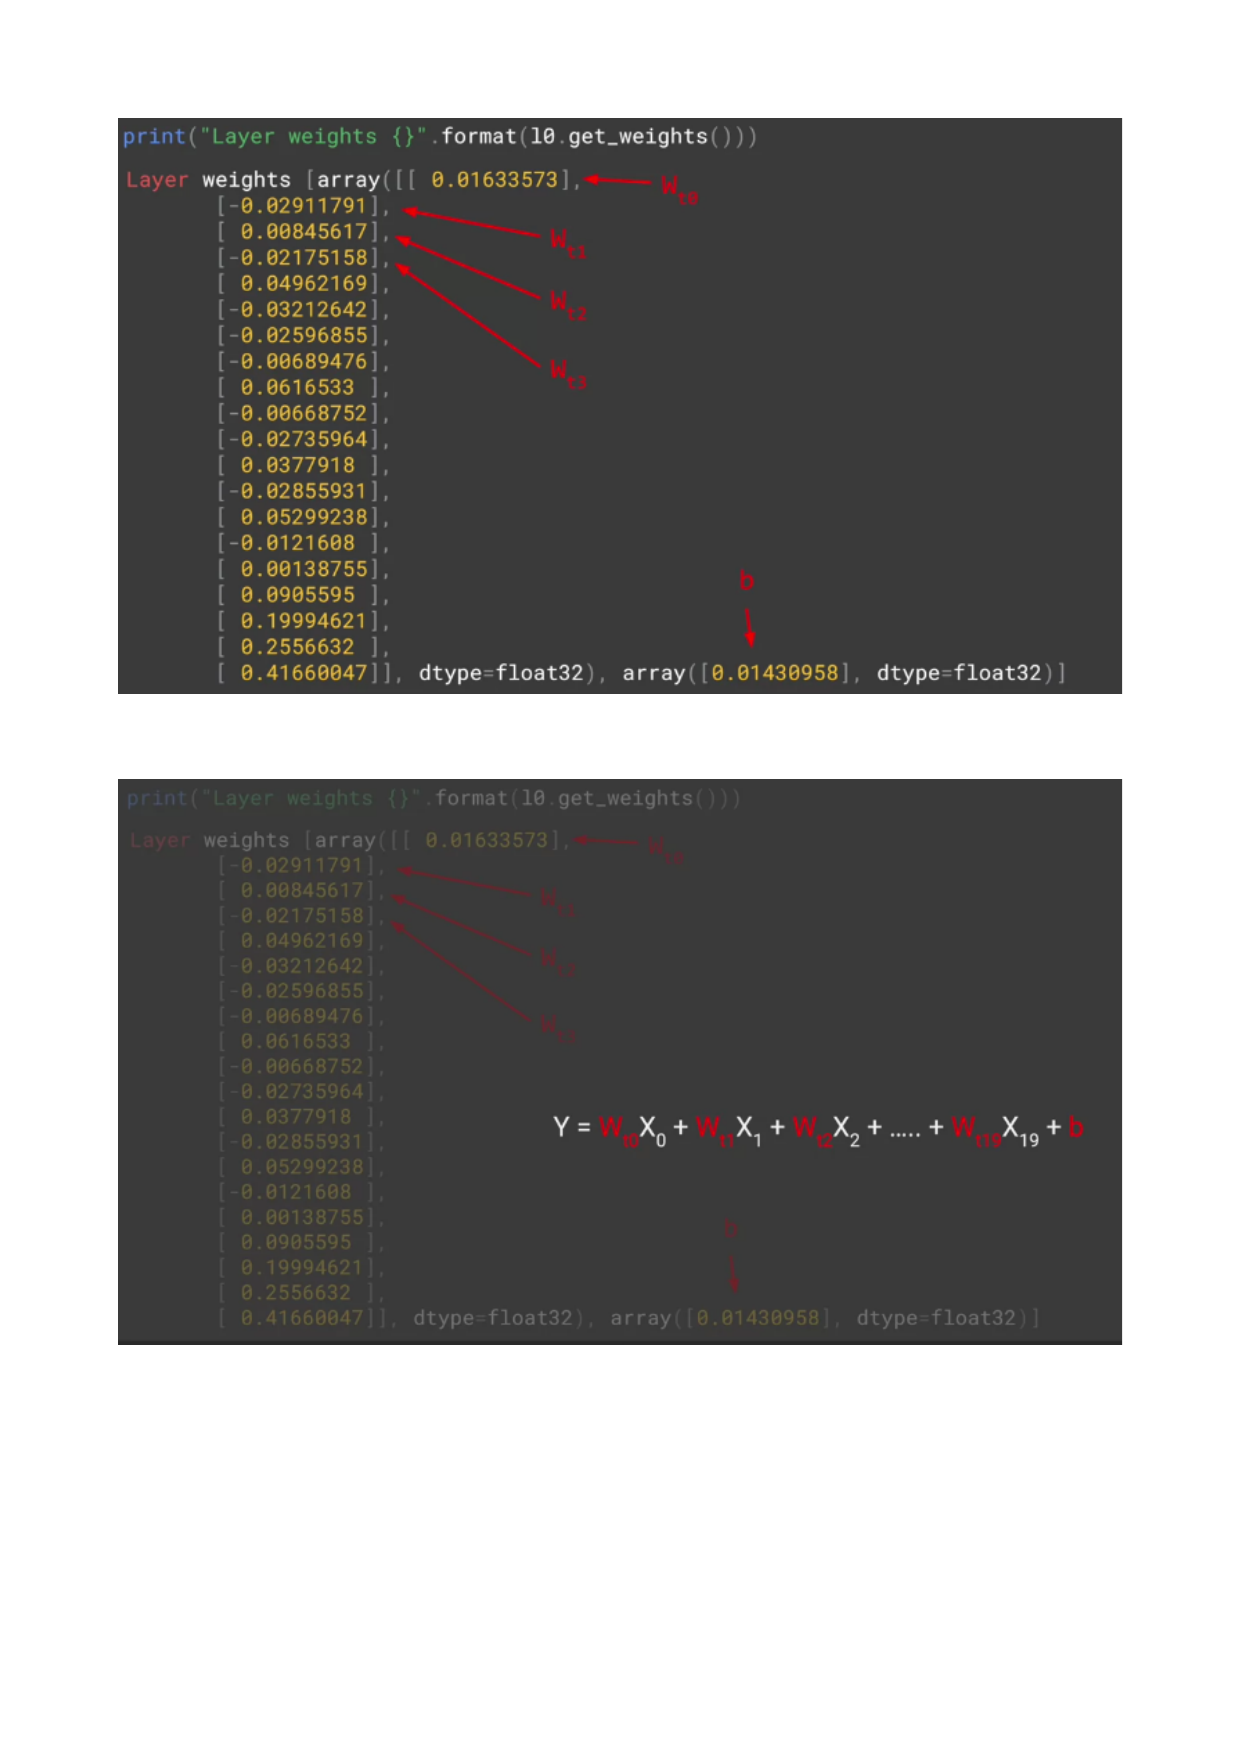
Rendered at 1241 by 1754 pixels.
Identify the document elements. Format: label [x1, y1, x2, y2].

picture [118, 779, 1123, 1345]
picture [118, 118, 1123, 694]
